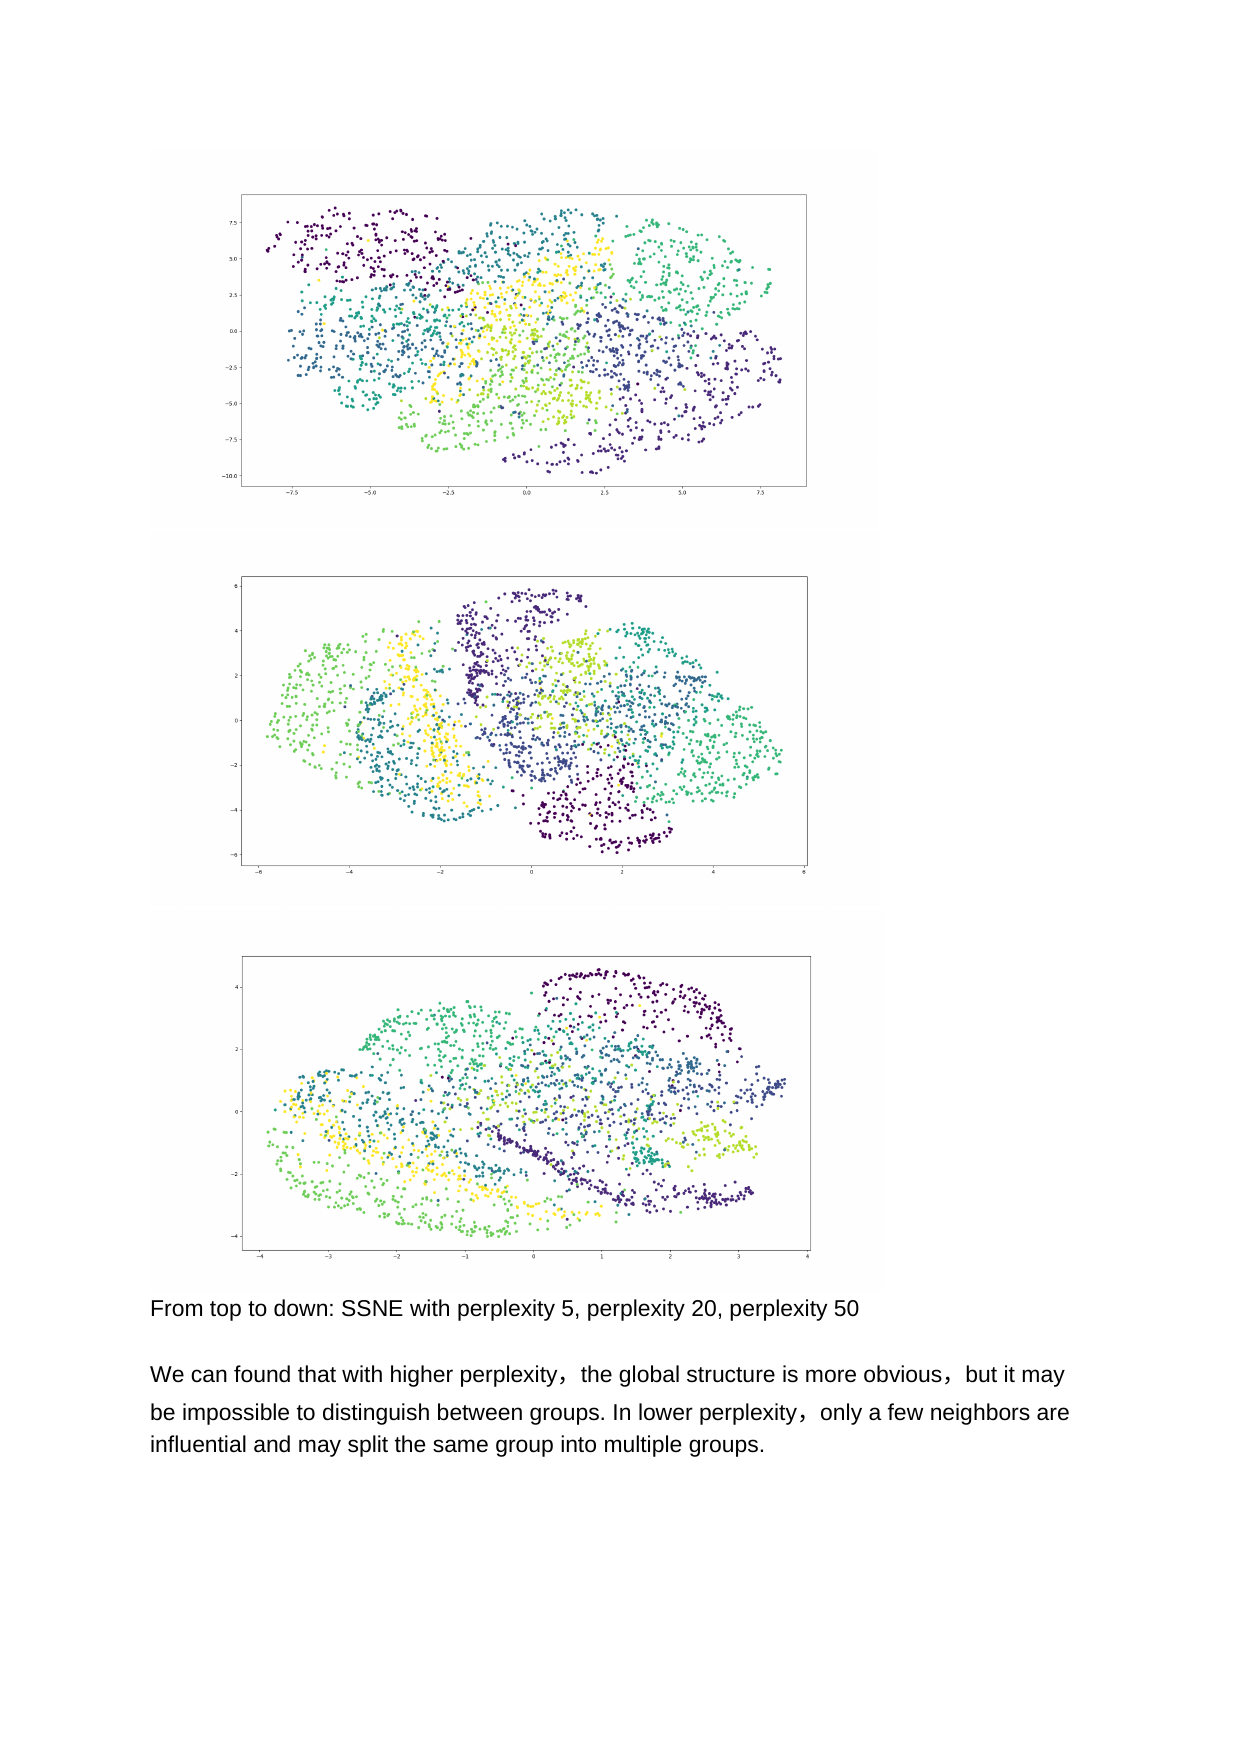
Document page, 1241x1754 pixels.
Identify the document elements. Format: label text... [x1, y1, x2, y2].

text From top to down: SSNE with perplexity 5, perplexity 20, perplexity 50 [150, 1295, 1090, 1321]
text We can found that with higher perplexity，the global structure is more obvious，but it may be impossible to distinguish between groups. In lower perplexity，only a few neighbors are influential and may split the same group into multiple groups. [150, 1356, 1090, 1457]
